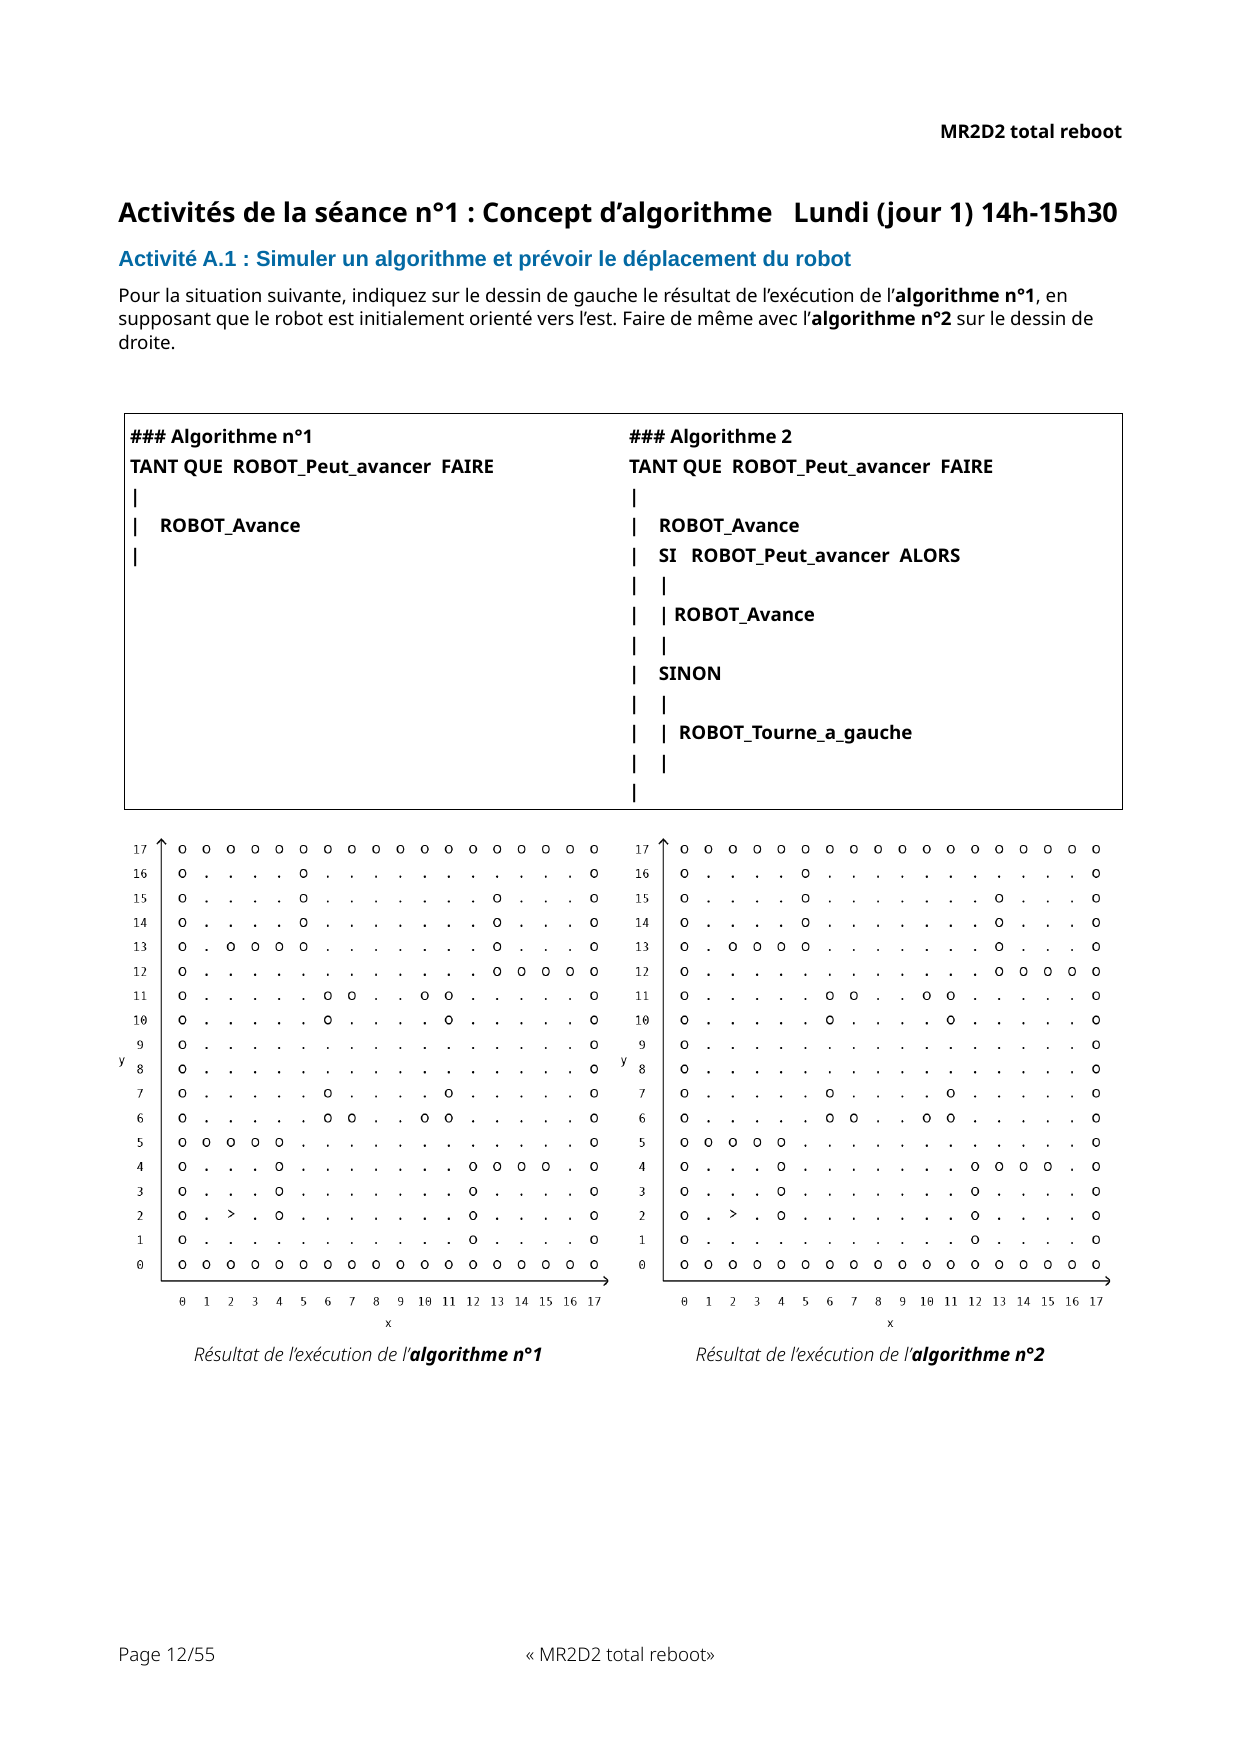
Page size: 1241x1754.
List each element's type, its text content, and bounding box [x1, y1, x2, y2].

picture [620, 838, 1111, 1329]
table_header ### Algorithme 2 TANT QUE ROBOT_Peut_avancer FAIRE | | ROBOT_Avance | SI ROBOT_Peut_avancer ALORS | | | | ROBOT_Avance | | | SINON | | | | ROBOT_Tourne_a_gauche | | | [623, 414, 1122, 809]
subtitle Activités de la séance n°1 : Concept d’algorithme Lundi (jour 1) 14h-15h30 [118, 194, 1122, 231]
table_header [609, 838, 620, 1328]
table_cell Résultat de l’exécution de l’algorithme n°1 [118, 1329, 620, 1379]
table_header ### Algorithme n°1 TANT QUE ROBOT_Peut_avancer FAIRE | | ROBOT_Avance | [125, 414, 623, 809]
text Pour la situation suivante, indiquez sur le dessin de gauche le résultat de l’exécution de l’algorithme n°1, en supposant que le robot est initialement orienté vers l’est. Faire de même avec l’algorithme n°2 sur le dessin de droite. [118, 283, 1122, 354]
subtitle Activité A.1 : Simuler un algorithme et prévoir le déplacement du robot [118, 245, 1122, 271]
table_header [1111, 838, 1122, 1328]
table_cell Résultat de l’exécution de l’algorithme n°2 [620, 1329, 1122, 1379]
picture [118, 838, 609, 1329]
